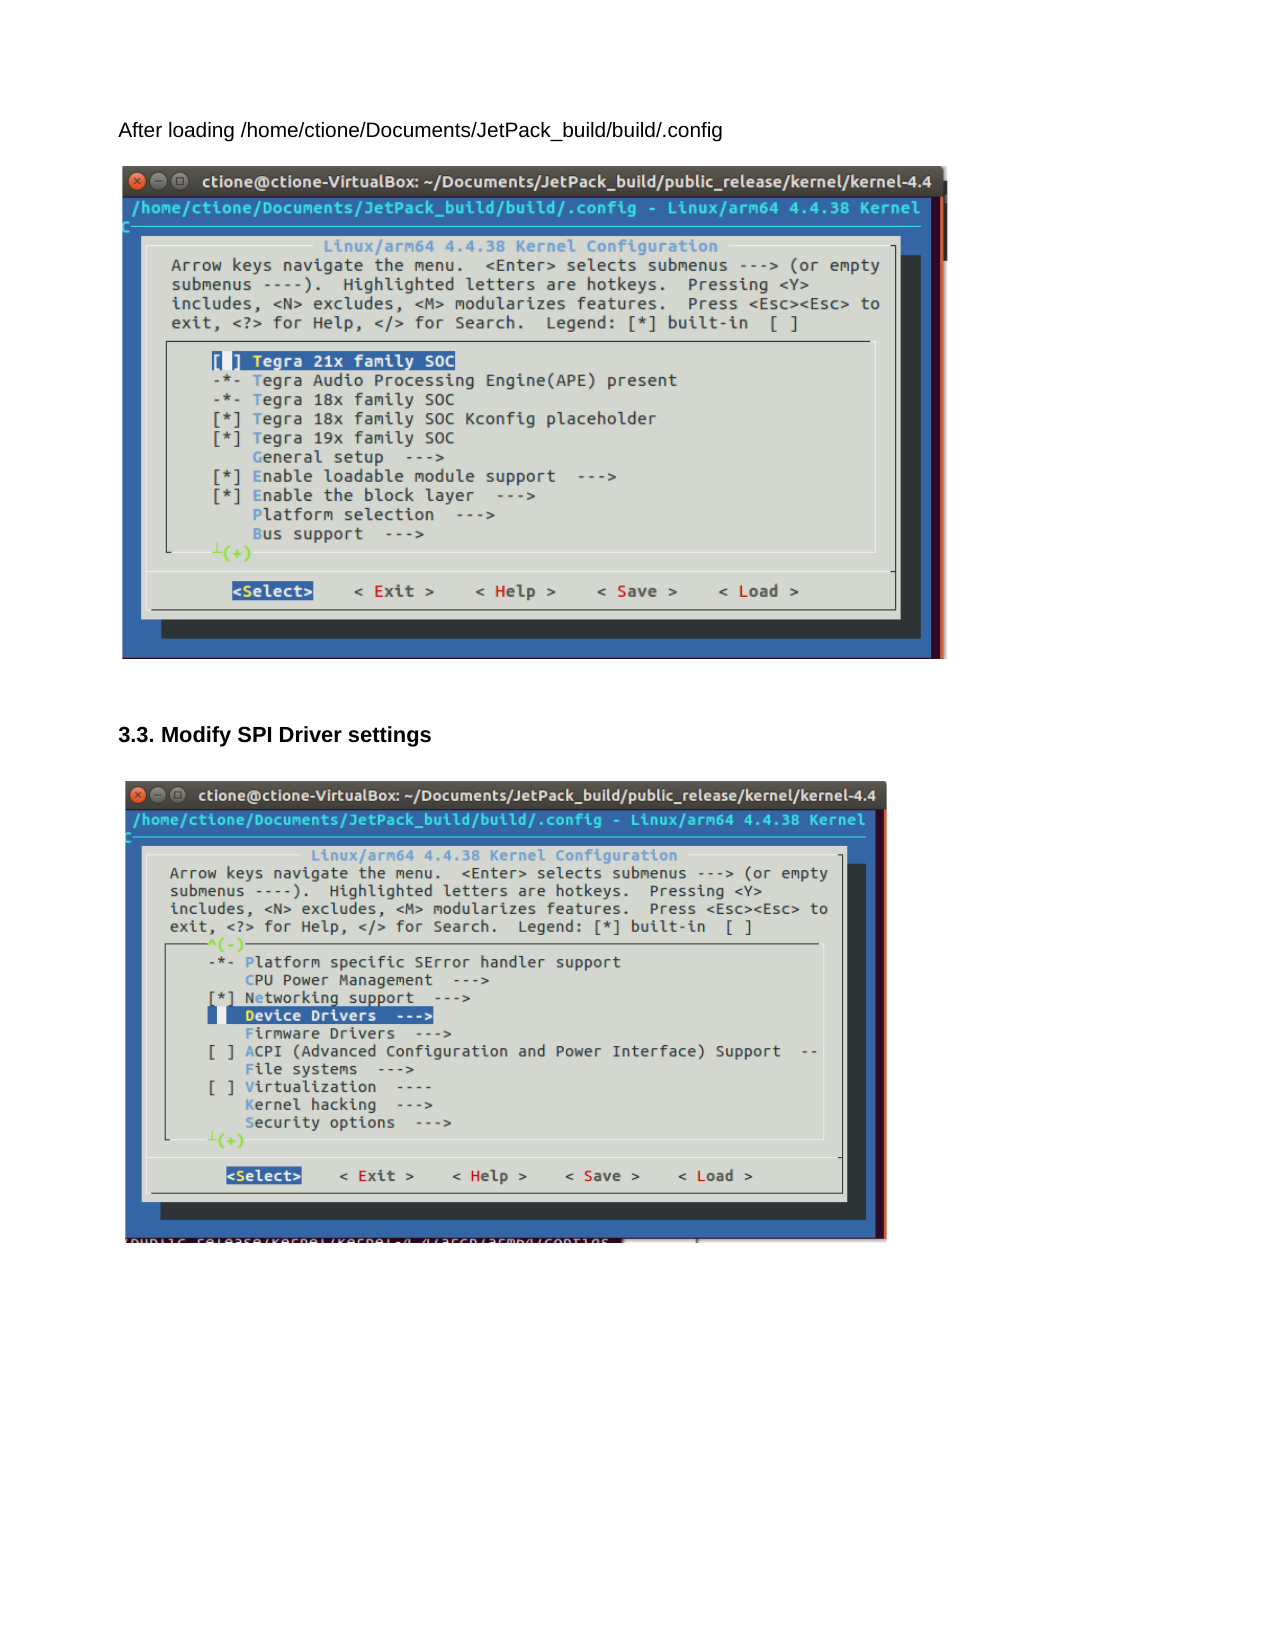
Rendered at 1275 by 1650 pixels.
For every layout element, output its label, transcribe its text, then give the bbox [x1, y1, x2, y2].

picture [122, 166, 948, 659]
text After loading /home/ctione/Documents/JetPack_build/build/.config [118, 118, 1157, 142]
picture [125, 781, 887, 1243]
subtitle 3.3. Modify SPI Driver settings [118, 722, 1157, 747]
